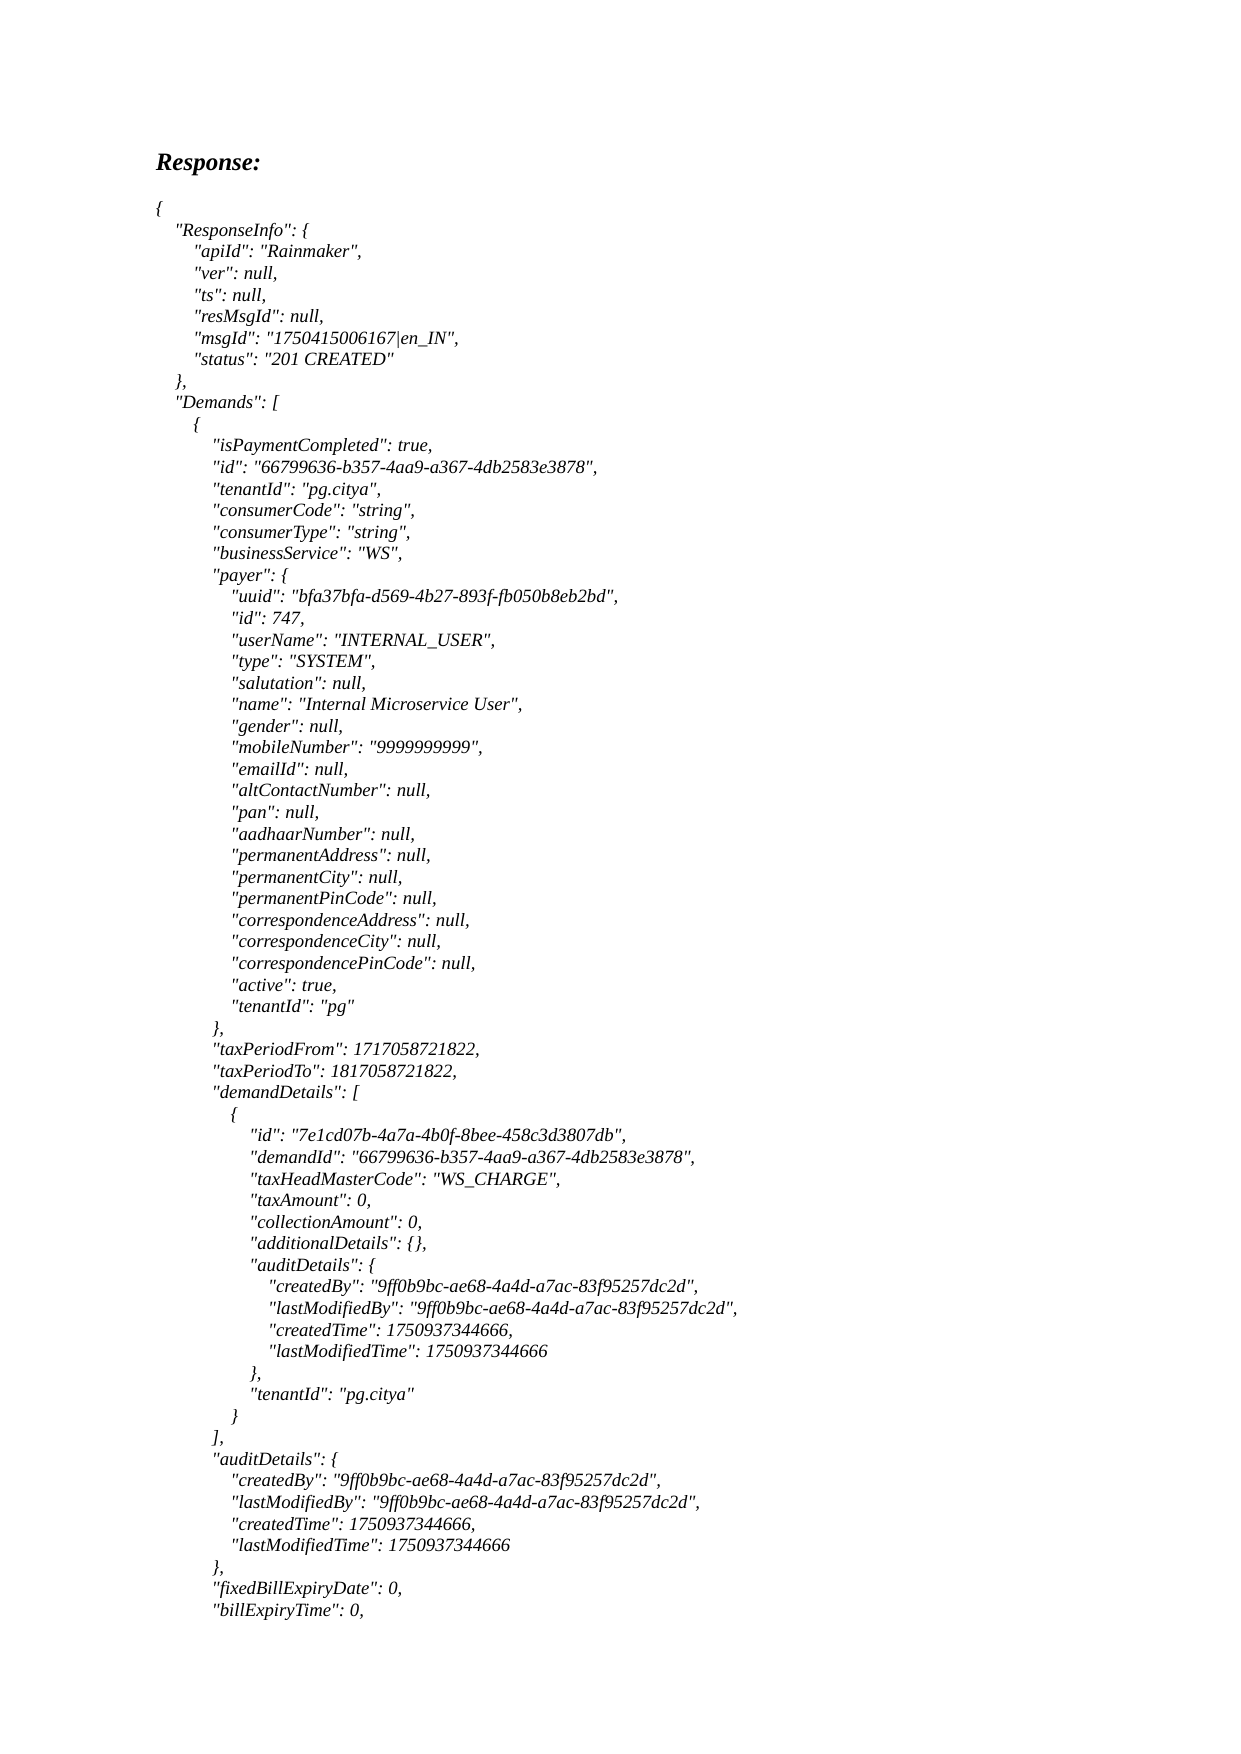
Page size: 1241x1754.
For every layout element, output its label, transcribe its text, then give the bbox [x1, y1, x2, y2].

text "fixedBillExpiryDate": 0, [156, 1577, 1122, 1599]
text }, [156, 370, 1122, 391]
text }, [156, 1017, 1122, 1038]
text "taxHeadMasterCode": "WS_CHARGE", [156, 1167, 1122, 1189]
text "isPaymentCompleted": true, [156, 434, 1122, 456]
text "taxPeriodFrom": 1717058721822, [156, 1038, 1122, 1060]
text "createdTime": 1750937344666, [156, 1318, 1122, 1340]
text "emailId": null, [156, 758, 1122, 779]
text "tenantId": "pg.citya" [156, 1383, 1122, 1405]
text "createdBy": "9ff0b9bc-ae68-4a4d-a7ac-83f95257dc2d", [156, 1275, 1122, 1297]
text "permanentPinCode": null, [156, 887, 1122, 909]
text ], [156, 1426, 1122, 1448]
text "tenantId": "pg" [156, 995, 1122, 1017]
text { [156, 1103, 1122, 1124]
text "id": 747, [156, 607, 1122, 628]
text "uuid": "bfa37bfa-d569-4b27-893f-fb050b8eb2bd", [156, 585, 1122, 607]
text "tenantId": "pg.citya", [156, 477, 1122, 499]
text } [156, 1405, 1122, 1426]
text "demandId": "66799636-b357-4aa9-a367-4db2583e3878", [156, 1146, 1122, 1167]
text }, [156, 1556, 1122, 1577]
text "active": true, [156, 973, 1122, 995]
text "ResponseInfo": { [156, 219, 1122, 240]
text "status": "201 CREATED" [156, 348, 1122, 370]
text "billExpiryTime": 0, [156, 1599, 1122, 1620]
text "permanentCity": null, [156, 866, 1122, 887]
text "lastModifiedBy": "9ff0b9bc-ae68-4a4d-a7ac-83f95257dc2d", [156, 1297, 1122, 1318]
text "msgId": "1750415006167|en_IN", [156, 327, 1122, 348]
text "collectionAmount": 0, [156, 1211, 1122, 1232]
text }, [156, 1362, 1122, 1383]
text "demandDetails": [ [156, 1081, 1122, 1103]
text "apiId": "Rainmaker", [156, 240, 1122, 262]
text { [156, 413, 1122, 434]
text "type": "SYSTEM", [156, 650, 1122, 672]
text "name": "Internal Microservice User", [156, 693, 1122, 715]
text "lastModifiedTime": 1750937344666 [156, 1534, 1122, 1556]
text Response: [156, 147, 1122, 176]
text "auditDetails": { [156, 1448, 1122, 1469]
text "gender": null, [156, 715, 1122, 736]
text "altContactNumber": null, [156, 779, 1122, 801]
text "correspondenceCity": null, [156, 930, 1122, 952]
text "pan": null, [156, 801, 1122, 822]
text "consumerCode": "string", [156, 499, 1122, 521]
text { [156, 197, 1122, 219]
text "correspondencePinCode": null, [156, 952, 1122, 973]
text "resMsgId": null, [156, 305, 1122, 327]
text "taxPeriodTo": 1817058721822, [156, 1060, 1122, 1081]
text "aadhaarNumber": null, [156, 822, 1122, 844]
text "ver": null, [156, 262, 1122, 283]
text "lastModifiedTime": 1750937344666 [156, 1340, 1122, 1362]
text "lastModifiedBy": "9ff0b9bc-ae68-4a4d-a7ac-83f95257dc2d", [156, 1491, 1122, 1512]
text "consumerType": "string", [156, 521, 1122, 542]
text "Demands": [ [156, 391, 1122, 413]
text "createdTime": 1750937344666, [156, 1512, 1122, 1534]
text "id": "7e1cd07b-4a7a-4b0f-8bee-458c3d3807db", [156, 1124, 1122, 1146]
text "mobileNumber": "9999999999", [156, 736, 1122, 758]
text "userName": "INTERNAL_USER", [156, 628, 1122, 650]
text "payer": { [156, 564, 1122, 585]
text "permanentAddress": null, [156, 844, 1122, 866]
text "ts": null, [156, 283, 1122, 305]
text "salutation": null, [156, 672, 1122, 693]
text "createdBy": "9ff0b9bc-ae68-4a4d-a7ac-83f95257dc2d", [156, 1469, 1122, 1491]
text "auditDetails": { [156, 1254, 1122, 1275]
text "id": "66799636-b357-4aa9-a367-4db2583e3878", [156, 456, 1122, 477]
text "additionalDetails": {}, [156, 1232, 1122, 1254]
text "correspondenceAddress": null, [156, 909, 1122, 930]
text "businessService": "WS", [156, 542, 1122, 564]
text "taxAmount": 0, [156, 1189, 1122, 1211]
